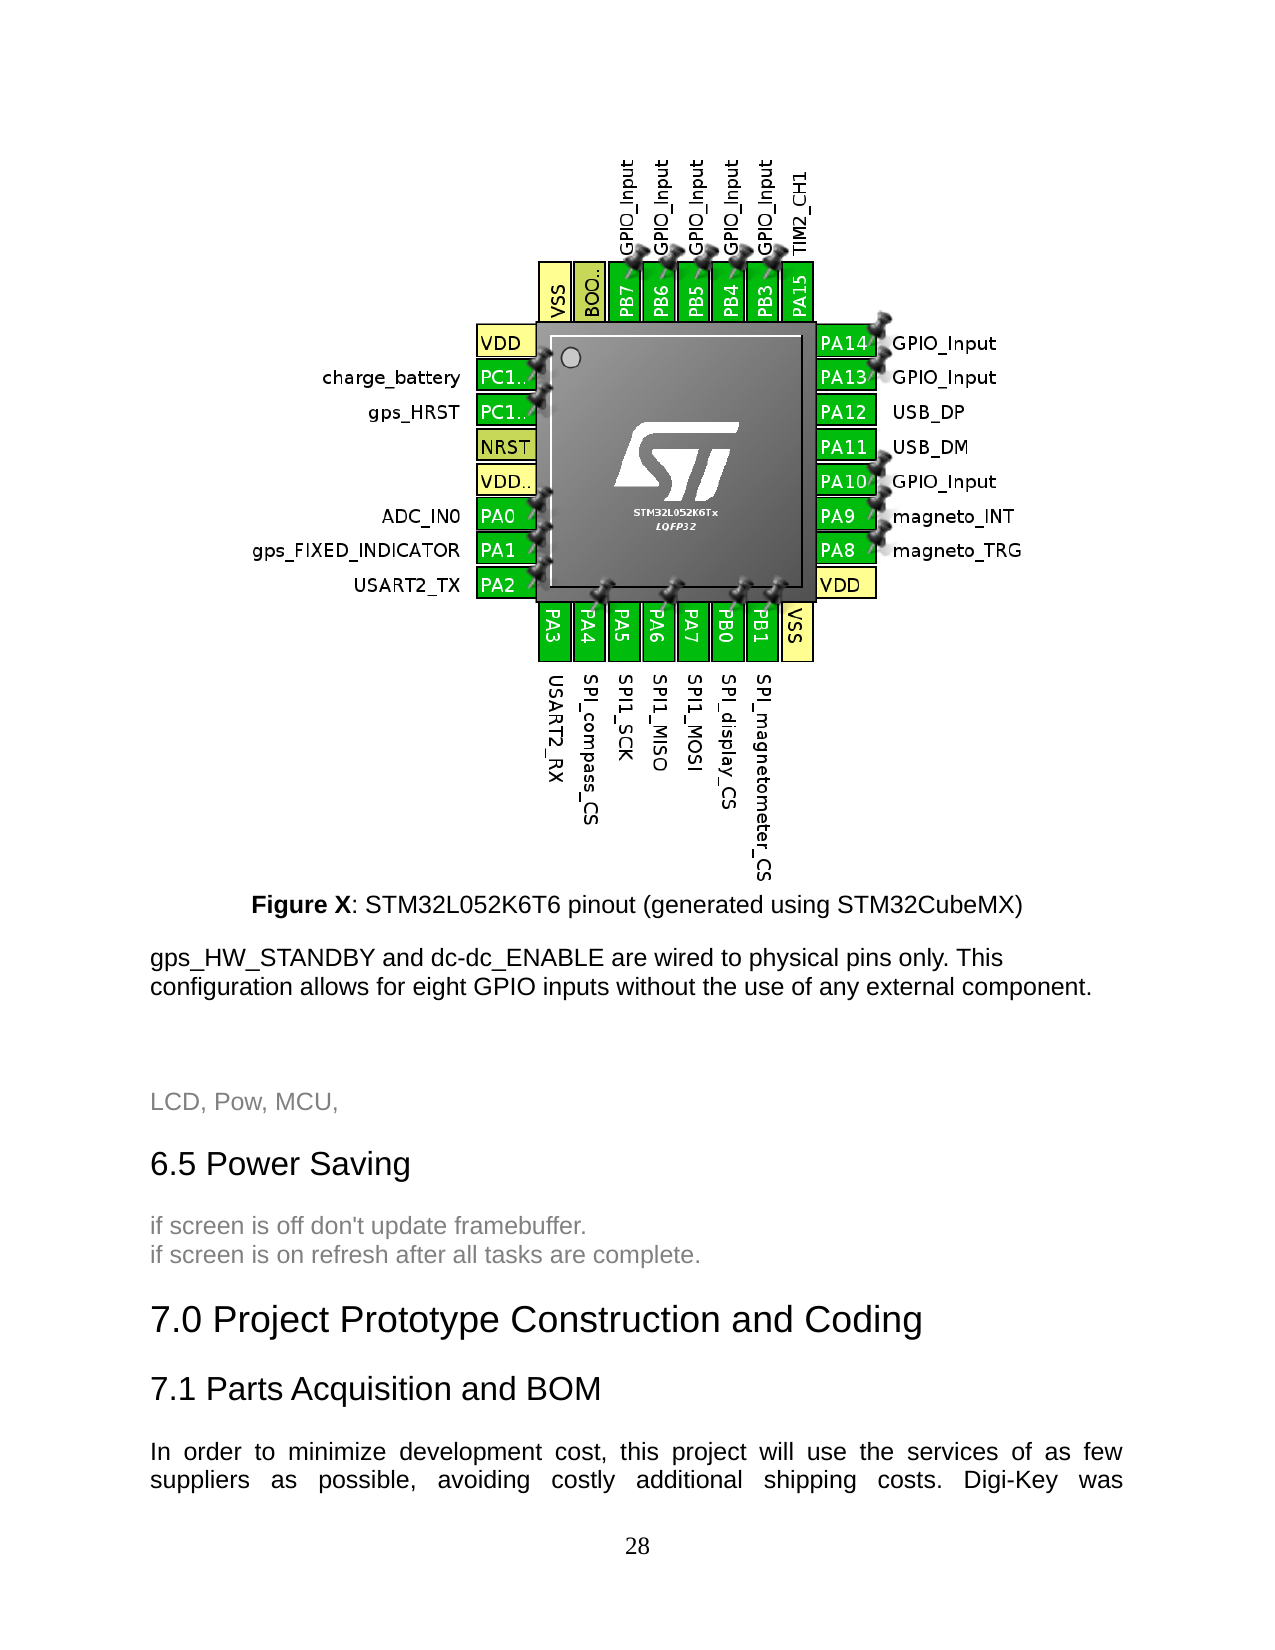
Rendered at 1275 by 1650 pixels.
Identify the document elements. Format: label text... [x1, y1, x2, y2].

text if screen is on refresh after all tasks are complete. [150, 1240, 1125, 1269]
text In order to minimize development cost, this project will use the services of as few suppliers as possible, avoiding costly additional shipping costs. Digi-Key was [150, 1436, 1125, 1494]
text gps_HW_STANDBY and dc-dc_ENABLE are wired to physical pins only. This configuration allows for eight GPIO inputs without the use of any external component. [150, 943, 1125, 1000]
text 7.0 Project Prototype Construction and Coding [150, 1297, 1125, 1341]
text Figure X: STM32L052K6T6 pinout (generated using STM32CubeMX) [150, 150, 1125, 919]
text LCD, Pow, MCU, [150, 1086, 1125, 1115]
picture [244, 150, 1031, 890]
text if screen is off don't update framebuffer. [150, 1211, 1125, 1240]
text 7.1 Parts Acquisition and BOM [150, 1369, 1125, 1408]
text 6.5 Power Saving [150, 1144, 1125, 1182]
